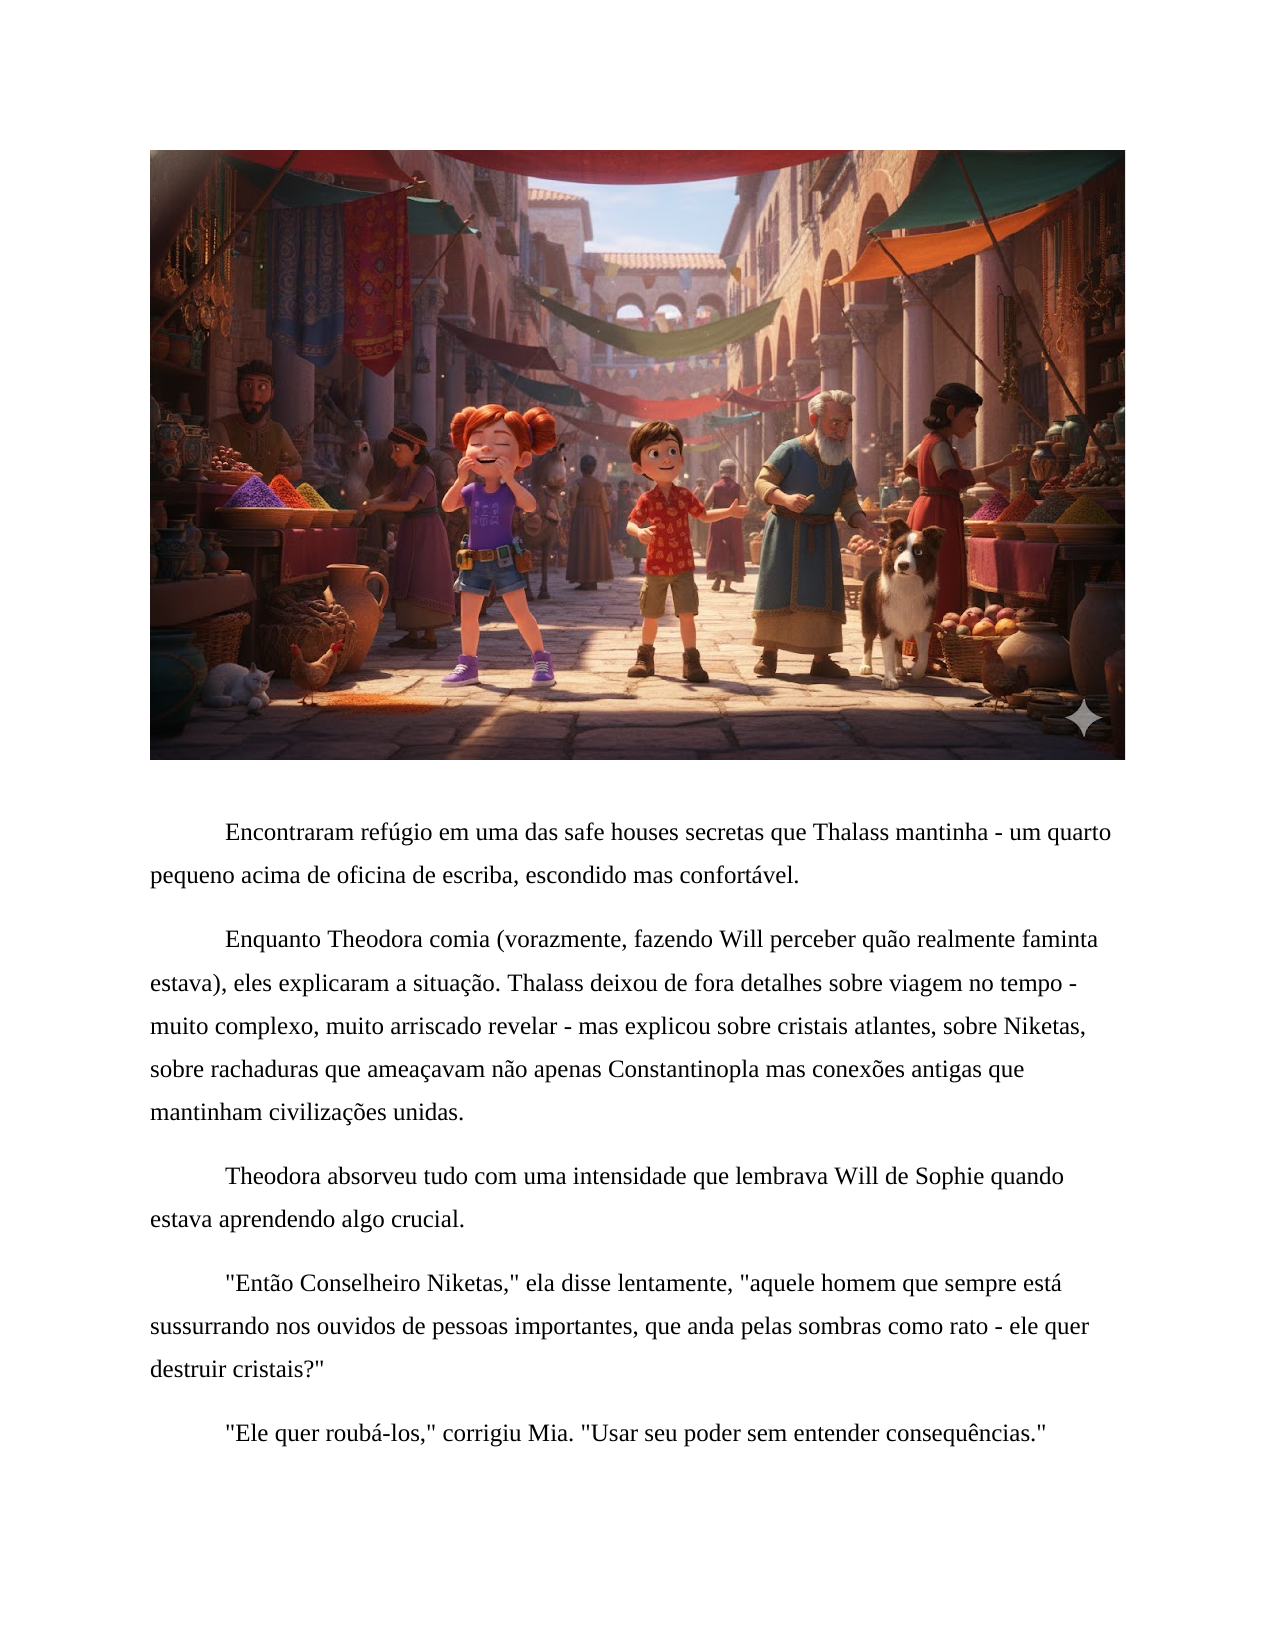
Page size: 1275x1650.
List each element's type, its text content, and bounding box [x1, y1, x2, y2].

text "Ele quer roubá-los," corrigiu Mia. "Usar seu poder sem entender consequências." [150, 1418, 1125, 1447]
text Encontraram refúgio em uma das safe houses secretas que Thalass mantinha - um quarto pequeno acima de oficina de escriba, escondido mas confortável. [150, 817, 1125, 889]
picture [150, 150, 1125, 760]
text Theodora absorveu tudo com uma intensidade que lembrava Will de Sophie quando estava aprendendo algo crucial. [150, 1161, 1125, 1233]
text Enquanto Theodora comia (vorazmente, fazendo Will perceber quão realmente faminta estava), eles explicaram a situação. Thalass deixou de fora detalhes sobre viagem no tempo - muito complexo, muito arriscado revelar - mas explicou sobre cristais atlantes, sobre Niketas, sobre rachaduras que ameaçavam não apenas Constantinopla mas conexões antigas que mantinham civilizações unidas. [150, 924, 1125, 1126]
text "Então Conselheiro Niketas," ela disse lentamente, "aquele homem que sempre está sussurrando nos ouvidos de pessoas importantes, que anda pelas sombras como rato - ele quer destruir cristais?" [150, 1268, 1125, 1383]
